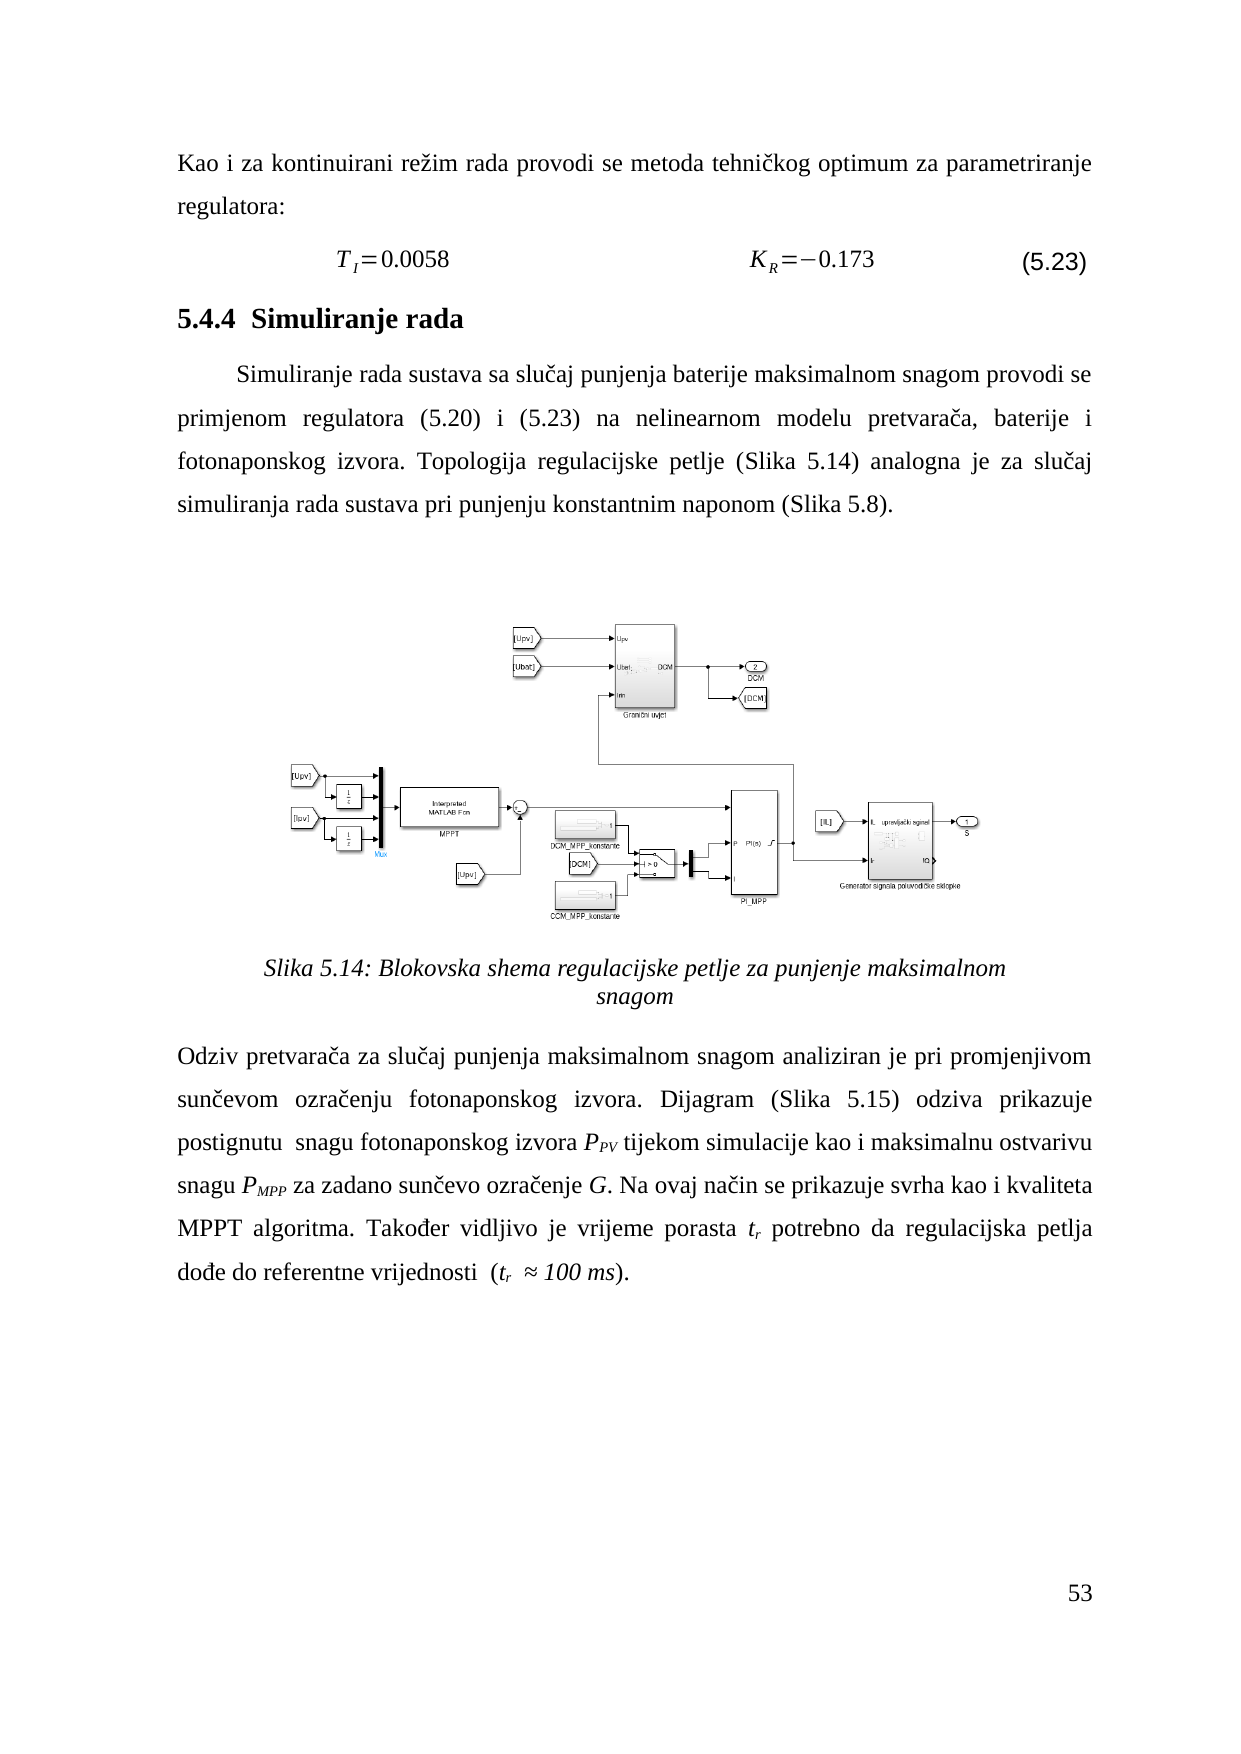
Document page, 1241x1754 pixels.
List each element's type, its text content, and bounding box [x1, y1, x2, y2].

text Odziv pretvarača za slučaj punjenja maksimalnom snagom analiziran je pri promjenjivom sunčevom ozračenju fotonaponskog izvora. Dijagram (Slika 5.15) odziva prikazuje postignutu snagu fotonaponskog izvora PPV tijekom simulacije kao i maksimalnu ostvarivu snagu PMPP za zadano sunčevo ozračenje G. Na ovaj način se prikazuje svrha kao i kvaliteta MPPT algoritma. Također vidljivo je vrijeme porasta tr potrebno da regulacijska petlja dođe do referentne vrijednosti (tr ≈ 100 ms). [177, 1041, 1093, 1285]
table_header [608, 240, 1015, 287]
picture [287, 611, 982, 928]
subtitle Simuliranje rada [177, 302, 1093, 335]
text Slika 5.14: Blokovska shema regulacijske petlje za punjenje maksimalnom snagom [232, 953, 1038, 1010]
table_header (5.23) [1015, 240, 1093, 287]
table_header [177, 240, 608, 287]
text Kao i za kontinuirani režim rada provodi se metoda tehničkog optimum za parametriranje regulatora: [177, 148, 1093, 219]
text Simuliranje rada sustava sa slučaj punjenja baterije maksimalnom snagom provodi se primjenom regulatora (5.20) i (5.23) na nelinearnom modelu pretvarača, baterije i fotonaponskog izvora. Topologija regulacijske petlje (Slika 5.14) analogna je za slučaj simuliranja rada sustava pri punjenju konstantnim naponom (Slika 5.8). [177, 359, 1093, 518]
